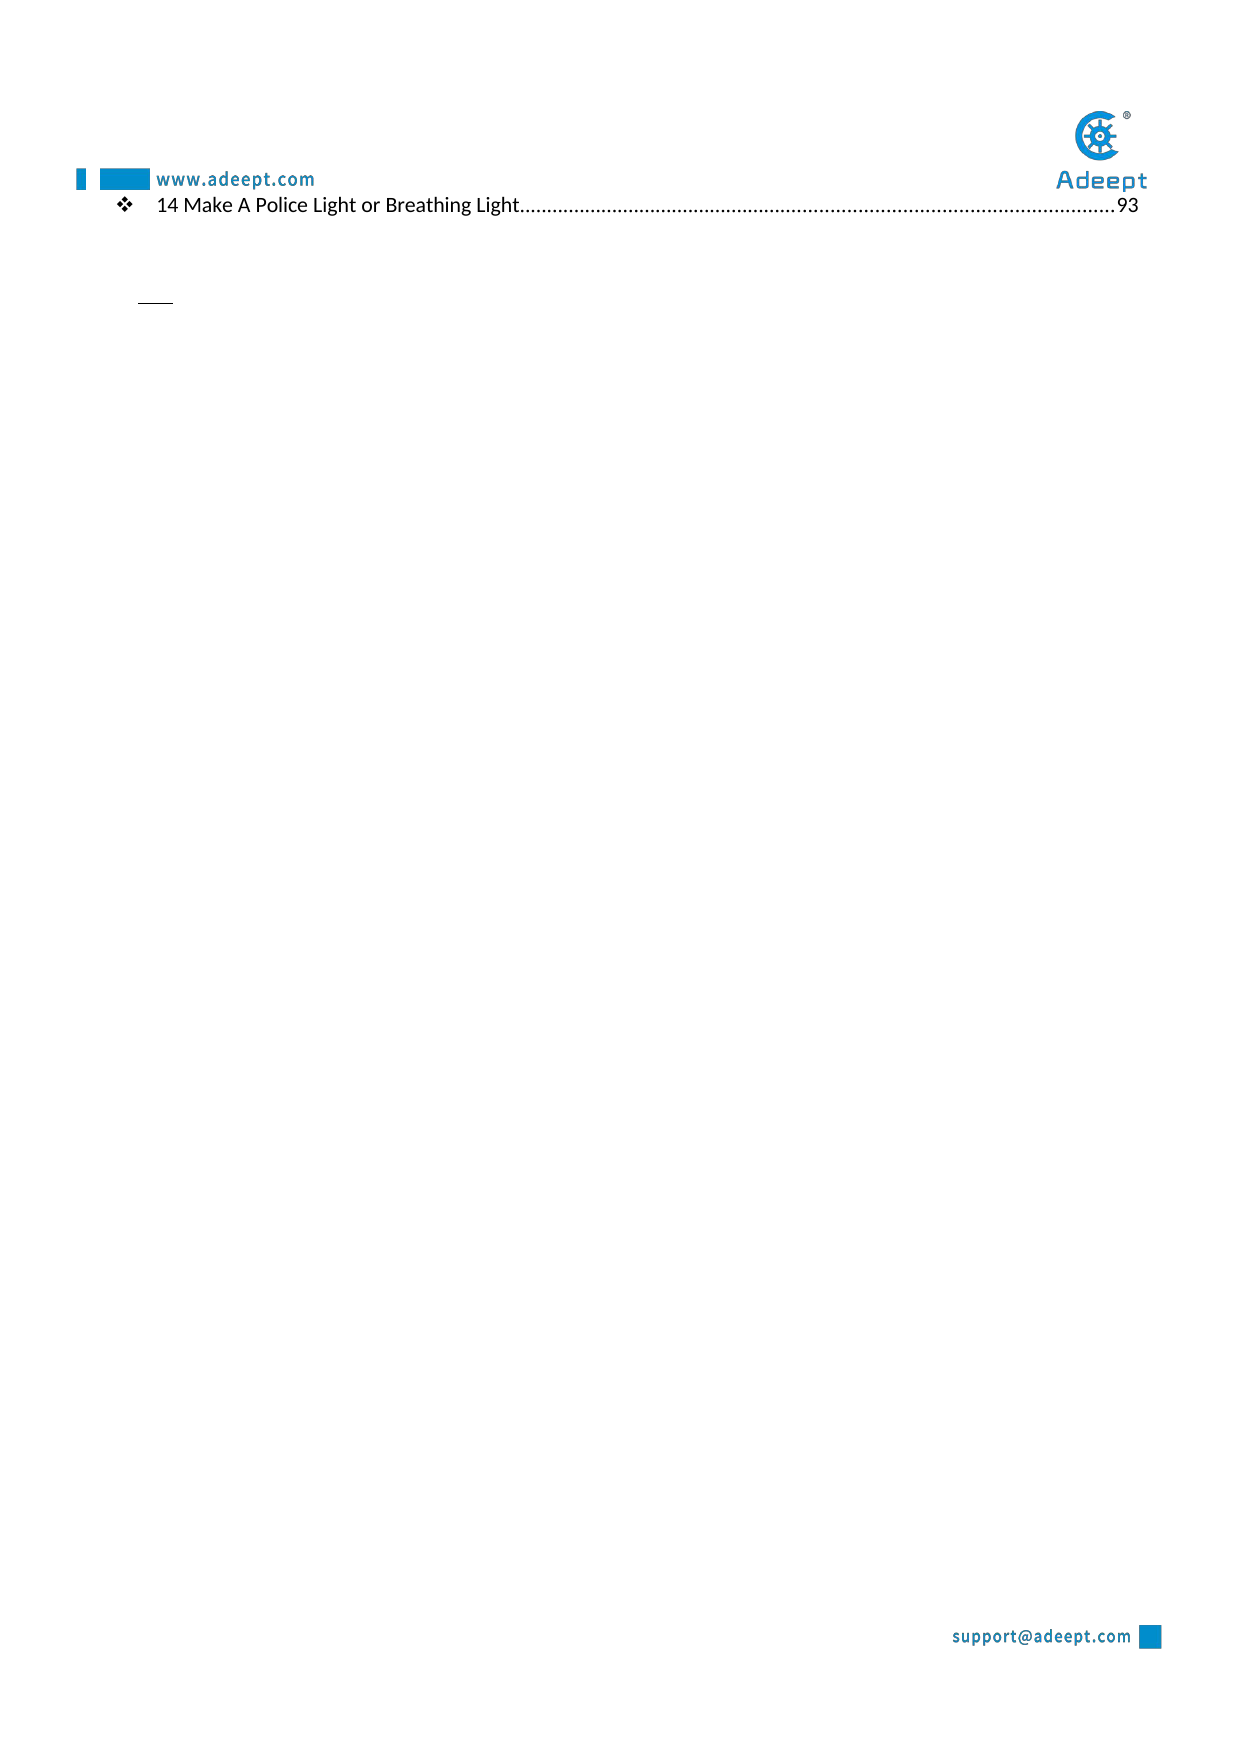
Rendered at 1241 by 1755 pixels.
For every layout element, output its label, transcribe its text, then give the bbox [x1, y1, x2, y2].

list 14 Make A Police Light or Breathing Light 93 [75, 192, 1178, 218]
